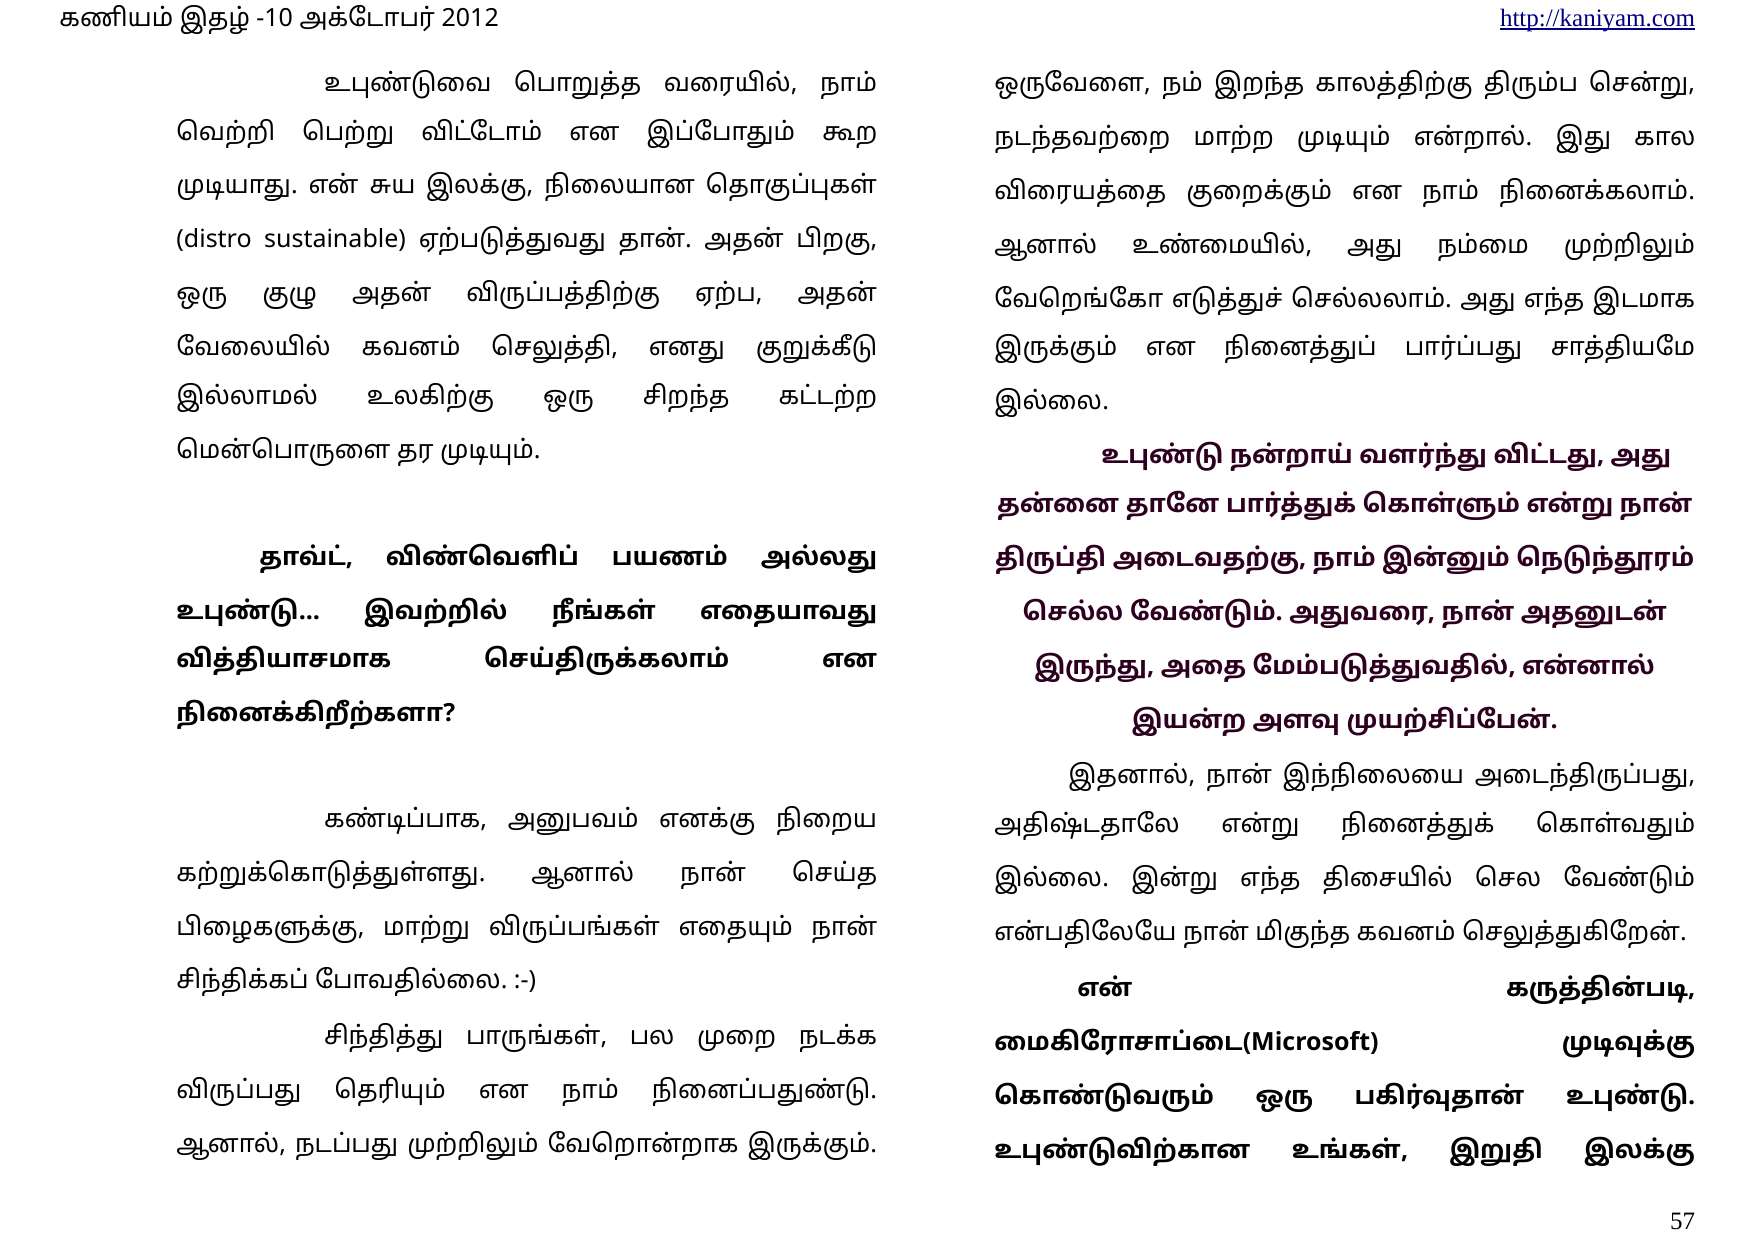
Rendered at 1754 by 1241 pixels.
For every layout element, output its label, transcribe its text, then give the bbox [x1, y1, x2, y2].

text என் கருத்தின்படி, மைகிரோசாப்டை(Microsoft) முடிவுக்கு கொண்டுவரும் ஒரு பகிர்வுதான் உபுண்டு. உபுண்டுவிற்கான உங்கள், இறுதி இலக்கு [994, 969, 1695, 1168]
text கண்டிப்பாக, அனுபவம் எனக்கு நிறைய கற்றுக்கொடுத்துள்ளது. ஆனால் நான் செய்த பிழைகளுக்கு, மாற்று விருப்பங்கள் எதையும் நான் சிந்திக்கப் போவதில்லை. :-) [176, 800, 877, 999]
text இதனால், நான் இந்நிலையை அடைந்திருப்பது, அதிஷ்டதாலே என்று நினைத்துக் கொள்வதும் இல்லை. இன்று எந்த திசையில் செல வேண்டும் என்பதிலேயே நான் மிகுந்த கவனம் செலுத்துகிறேன். [994, 757, 1695, 951]
text தாவ்ட், விண்வெளிப் பயணம் அல்லது உபுண்டு... இவற்றில் நீங்கள் எதையாவது வித்தியாசமாக செய்திருக்கலாம் என நினைக்கிறீற்களா? [176, 538, 877, 731]
text ஒருவேளை, நம் இறந்த காலத்திற்கு திரும்ப சென்று, நடந்தவற்றை மாற்ற முடியும் என்றால். இது கால விரையத்தை குறைக்கும் என நாம் நினைக்கலாம். ஆனால் உண்மையில், அது நம்மை முற்றிலும் வேறெங்கோ எடுத்துச் செல்லலாம். அது எந்த இடமாக இருக்கும் என நினைத்துப் பார்ப்பது சாத்தியமே இல்லை. [994, 64, 1695, 419]
text சிந்தித்து பாருங்கள், பல முறை நடக்க விருப்பது தெரியும் என நாம் நினைப்பதுண்டு. ஆனால், நடப்பது முற்றிலும் வேறொன்றாக இருக்கும். [176, 1017, 877, 1162]
text உபுண்டு நன்றாய் வளர்ந்து விட்டது, அது தன்னை தானே பார்த்துக் கொள்ளும் என்று நான் திருப்தி அடைவதற்கு, நாம் இன்னும் நெடுந்தூரம் செல்ல வேண்டும். அதுவரை, நான் அதனுடன் இருந்து, அதை மேம்படுத்துவதில், என்னால் இயன்ற அளவு முயற்சிப்பேன். [994, 437, 1695, 739]
text உபுண்டுவை பொறுத்த வரையில், நாம் வெற்றி பெற்று விட்டோம் என இப்போதும் கூற முடியாது. என் சுய இலக்கு, நிலையான தொகுப்புகள் (distro sustainable) ஏற்படுத்துவது தான். அதன் பிறகு, ஒரு குழு அதன் விருப்பத்திற்கு ஏற்ப, அதன் வேலையில் கவனம் செலுத்தி, எனது குறுக்கீடு இல்லாமல் உலகிற்கு ஒரு சிறந்த கட்டற்ற மென்பொருளை தர முடியும். [176, 64, 877, 469]
